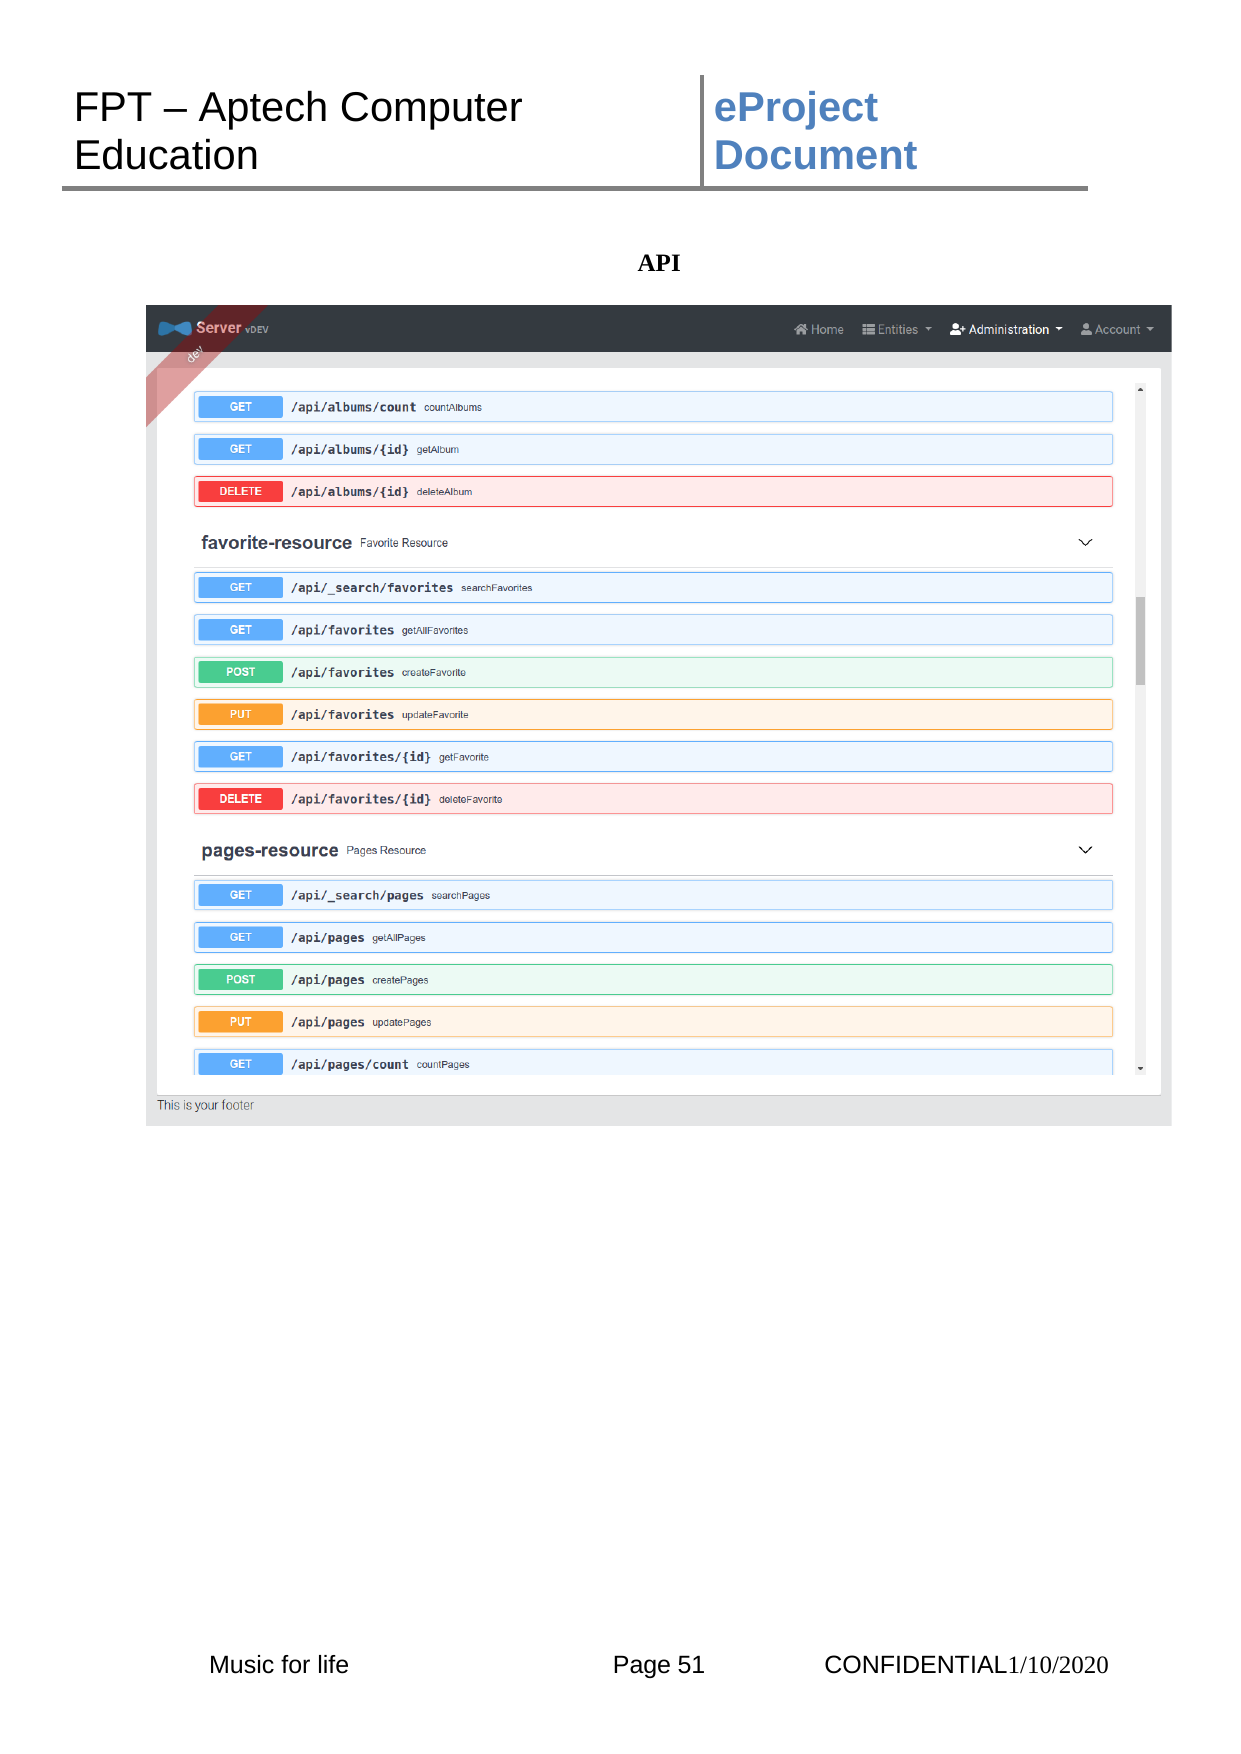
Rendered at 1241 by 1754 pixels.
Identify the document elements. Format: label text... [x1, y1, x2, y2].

text API [146, 248, 1172, 277]
picture [146, 305, 1172, 1126]
